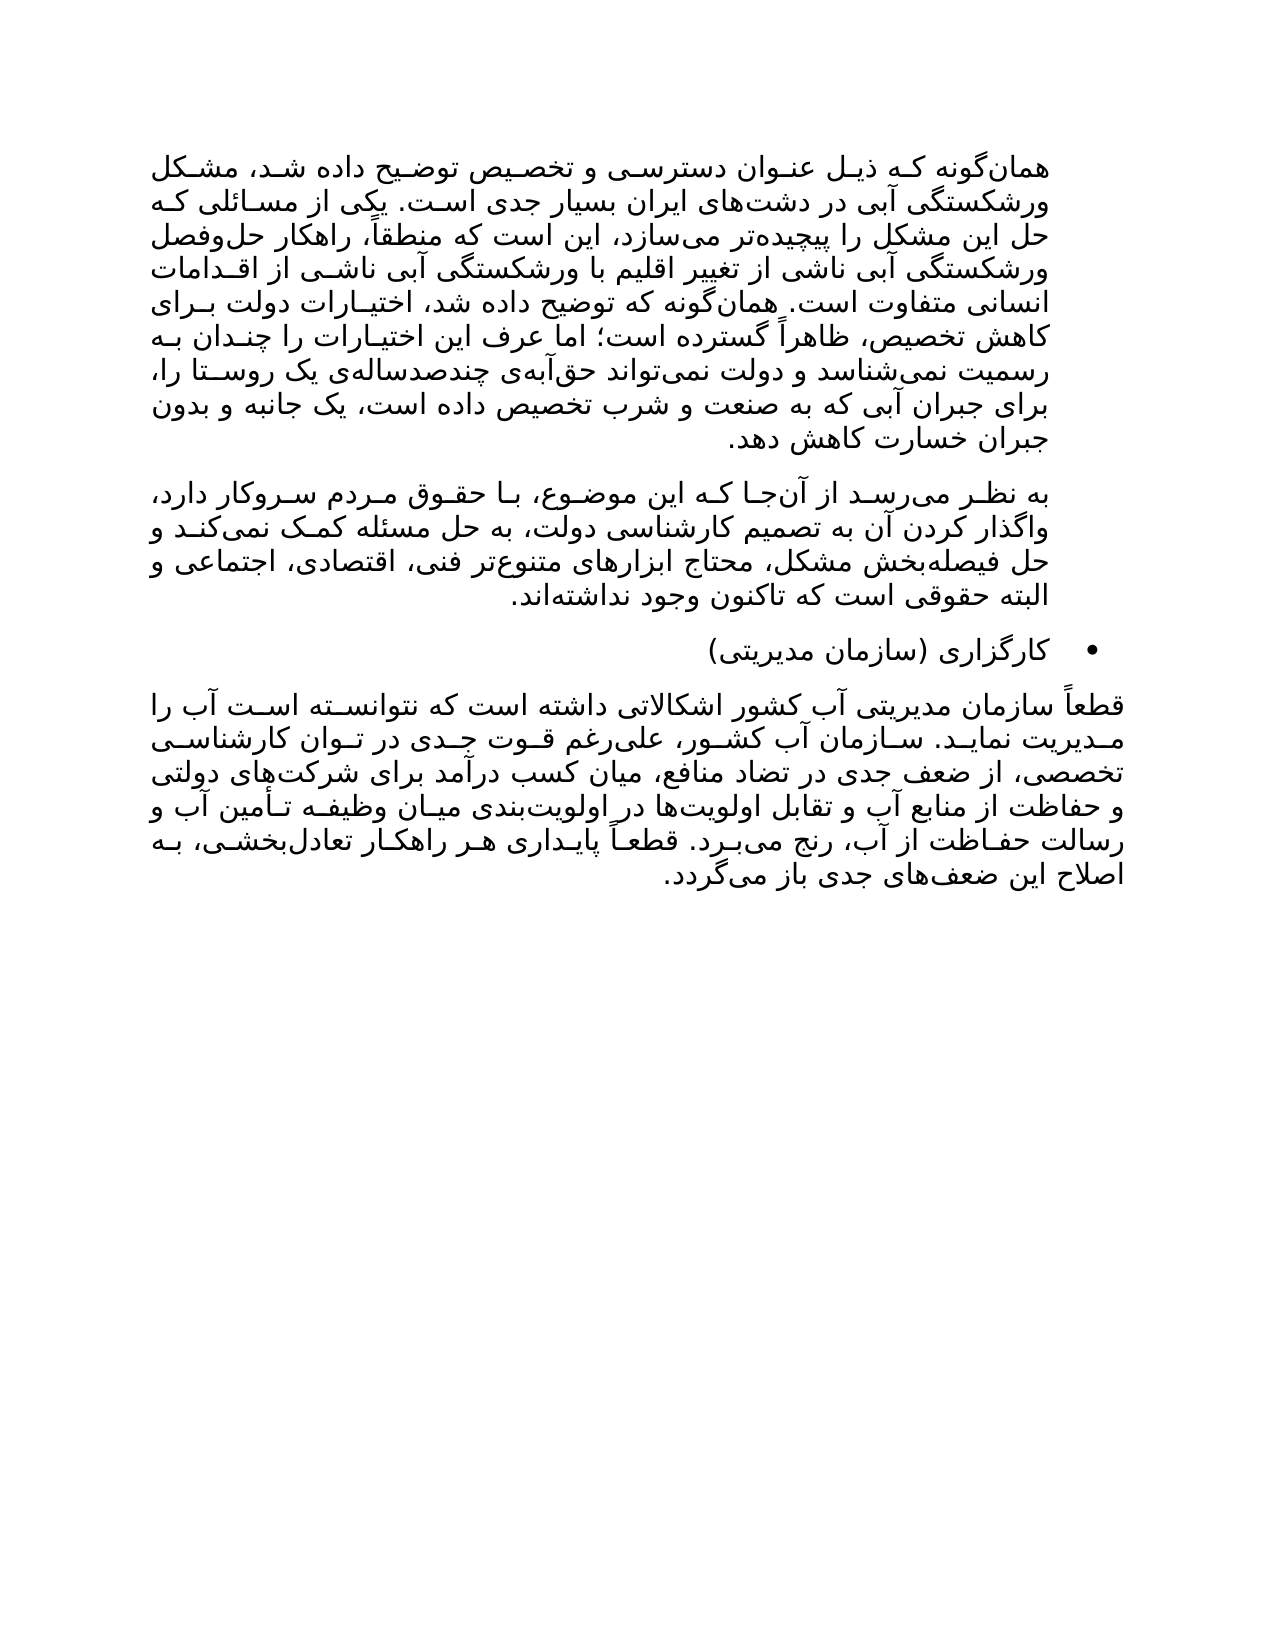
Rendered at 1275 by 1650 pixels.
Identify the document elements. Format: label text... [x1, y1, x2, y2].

text به نظر می‌رسد از آن‌جا که این موضوع، با حقوق مردم سروکار دارد، واگذار کردن آن به تصمیم کارشناسی دولت، به حل مسئله کمک نمی‌کند و حل فیصله‌بخش مشکل، محتاج ابزارهای متنوع‌تر فنی، اقتصادی، اجتماعی و البته حقوقی است که تاکنون وجود نداشته‌اند. [150, 476, 1050, 612]
text قطعاً سازمان مدیریتی آب کشور اشکالاتی داشته است که نتوانسته است آب را مدیریت نماید. سازمان آب کشور، علی‌رغم قوت جدی در توان کارشناسی تخصصی، از ضعف جدی در تضاد منافع، میان کسب درآمد برای شرکت‌های دولتی و حفاظت از منابع آب و تقابل اولویت‌ها در اولویت‌بندی میان وظیفه تأمین آب و رسالت حفاظت از آب، رنج می‌برد. قطعاً پایداری هر راهکار تعادل‌بخشی، به اصلاح این ضعف‌های جدی باز می‌گردد. [150, 688, 1125, 892]
list کارگزاری (سازمان مدیریتی) [150, 633, 1087, 667]
text همان‌گونه که ذیل عنوان دسترسی و تخصیص توضیح داده شد، مشکل ورشکستگی آبی در دشت‌های ایران بسیار جدی است. یکی از مسائلی که حل این مشکل را پیچیده‌تر می‌سازد، این است که منطقاً، راهکار حل‌وفصل ورشکستگی آبی ناشی از تغییر اقلیم با ورشکستگی آبی ناشی از اقدامات انسانی متفاوت است. همان‌گونه که توضیح داده شد، اختیارات دولت برای کاهش تخصیص، ظاهراً گسترده است؛ اما عرف این اختیارات را چندان به رسمیت نمی‌شناسد و دولت نمی‌تواند حق‌آبه‌ی چندصدساله‌ی یک روستا را، برای جبران آبی که به صنعت و شرب تخصیص داده است، یک جانبه و بدون جبران خسارت کاهش دهد. [150, 150, 1050, 456]
